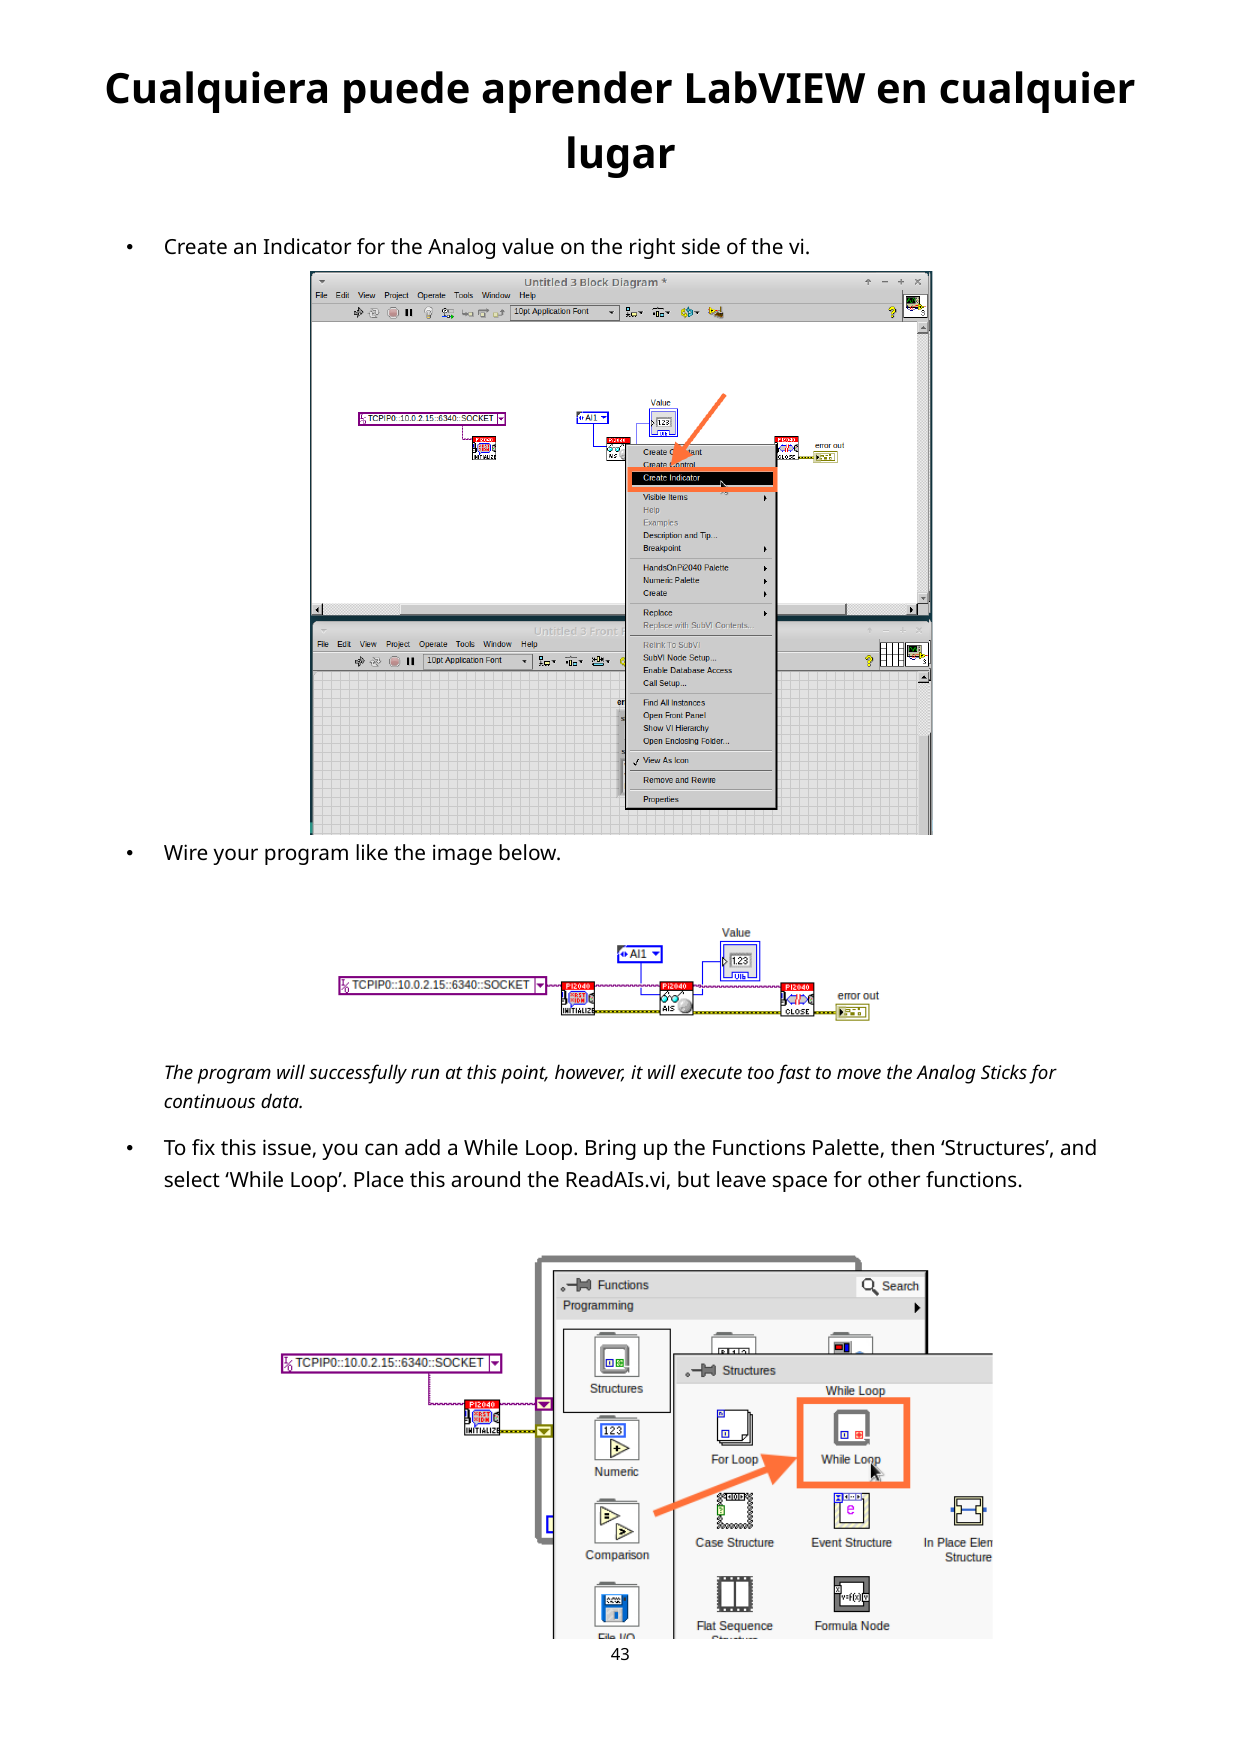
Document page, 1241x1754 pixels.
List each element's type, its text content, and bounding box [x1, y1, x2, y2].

list Create an Indicator for the Analog value on the right side of the vi. [126, 232, 1152, 261]
picture [310, 271, 933, 835]
list The program will successfully run at this point, however, it will execute too fast to move the Analog Sticks for continuous data. [126, 886, 1152, 1114]
list Wire your program like the image below. [126, 279, 1152, 867]
picture [296, 905, 949, 1056]
picture [265, 1234, 993, 1639]
list To fix this issue, you can add a While Loop. Bring up the Functions Palette, then ‘Structures’, and select ‘While Loop’. Place this around the ReadAIs.vi, but leave space for other functions. [126, 1133, 1152, 1194]
